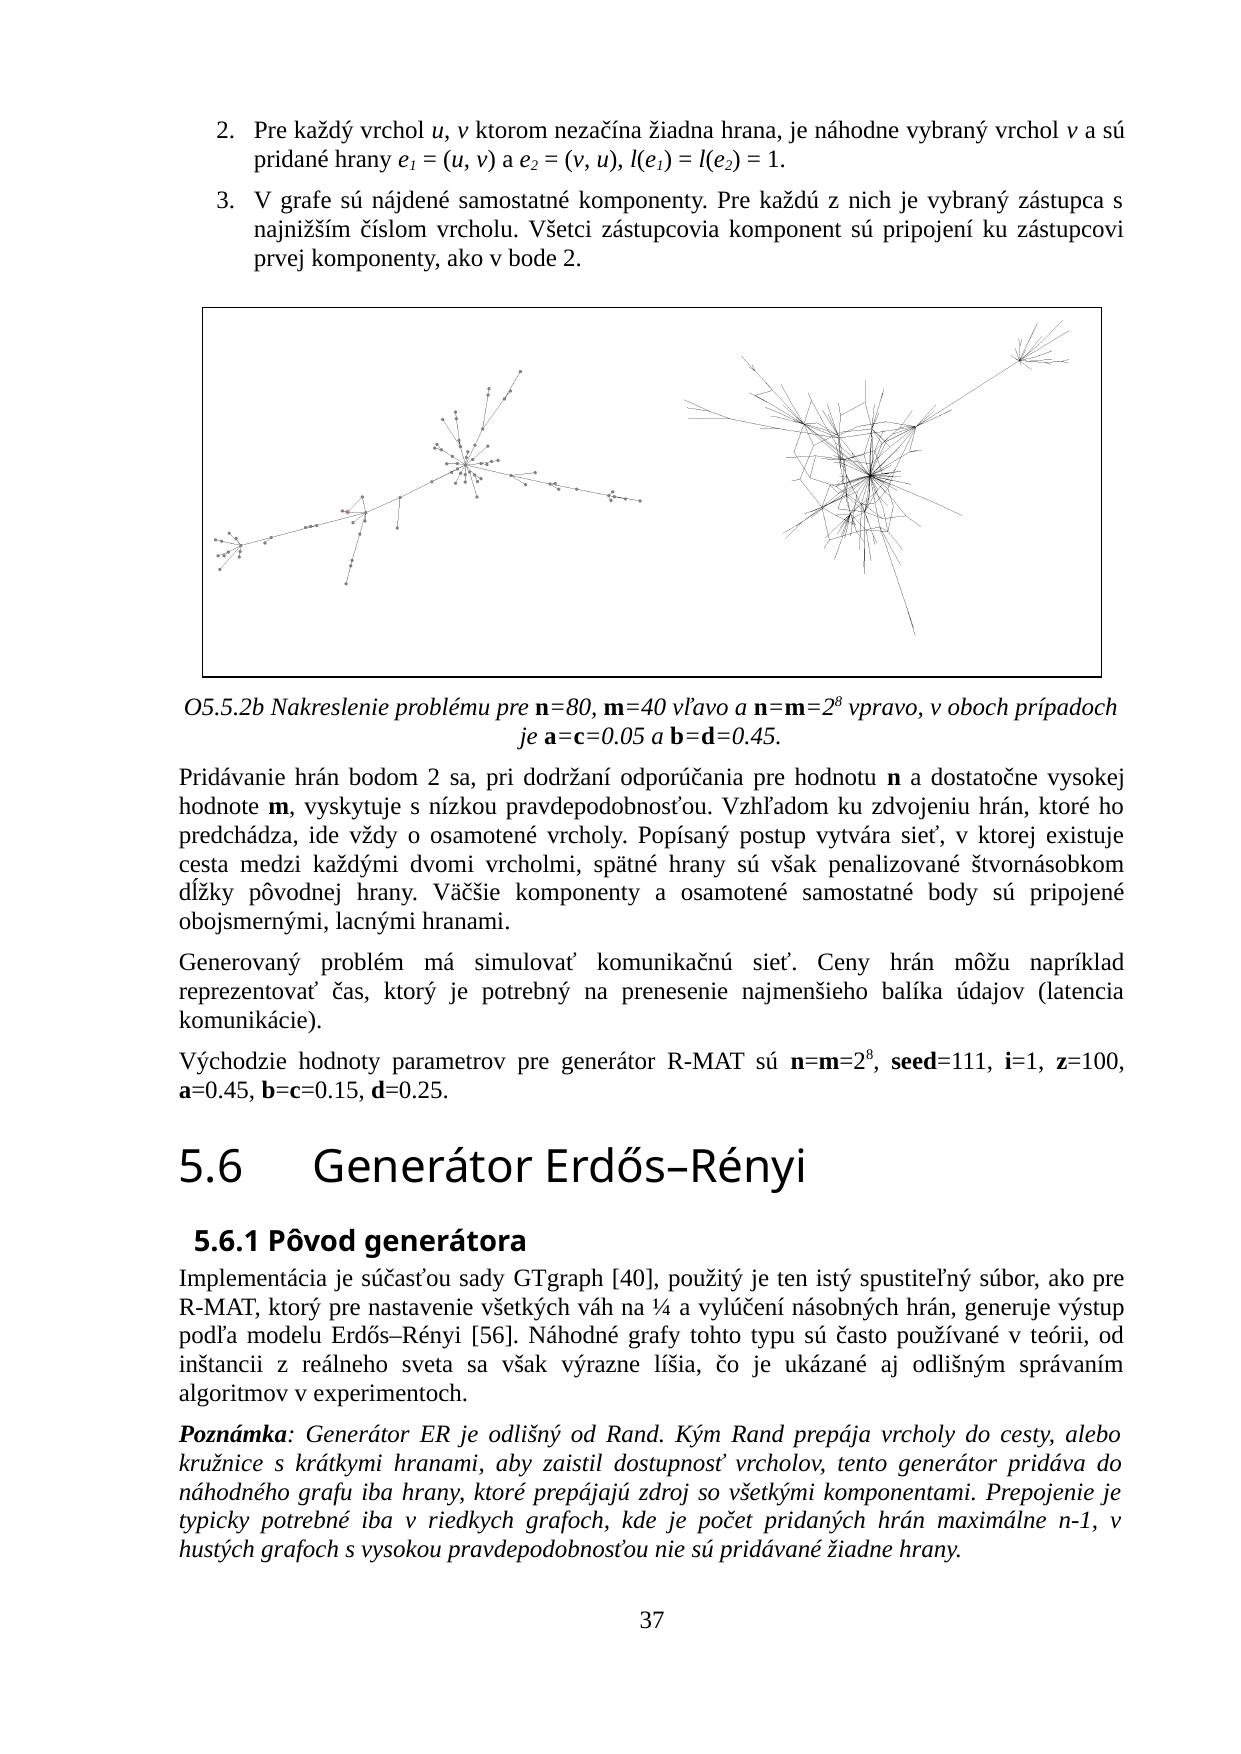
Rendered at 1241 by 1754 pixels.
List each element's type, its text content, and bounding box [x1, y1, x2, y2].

text Východzie hodnoty parametrov pre generátor R-MAT sú n=m=28, seed=111, i=1, z=100, a=0.45, b=c=0.15, d=0.25. [178, 1046, 1125, 1104]
text Poznámka: Generátor ER je odlišný od Rand. Kým Rand prepája vrcholy do cesty, alebo kružnice s krátkymi hranami, aby zaistil dostupnosť vrcholov, tento generátor pridáva do náhodného grafu iba hrany, ktoré prepájajú zdroj so všetkými komponentami. Prepojenie je typicky potrebné iba v riedkych grafoch, kde je počet pridaných hrán maximálne n-1, v hustých grafoch s vysokou pravdepodobnosťou nie sú pridávané žiadne hrany. [178, 1419, 1125, 1563]
table_header [652, 314, 1101, 676]
text Generovaný problém má simulovať komunikačnú sieť. Ceny hrán môžu napríklad reprezentovať čas, ktorý je potrebný na prenesenie najmenšieho balíka údajov (latencia komunikácie). [178, 947, 1125, 1034]
table_header [203, 308, 652, 313]
subtitle Pôvod generátora [193, 1220, 1125, 1260]
list V grafe sú nájdené samostatné komponenty. Pre každú z nich je vybraný zástupca s najnižším číslom vrcholu. Všetci zástupcovia komponent sú pripojení ku zástupcovi prvej komponenty, ako v bode 2. [216, 186, 1125, 272]
text Pridávanie hrán bodom 2 sa, pri dodržaní odporúčania pre hodnotu n a dostatočne vysokej hodnote m, vyskytuje s nízkou pravdepodobnosťou. Vzhľadom ku zdvojeniu hrán, ktoré ho predchádza, ide vždy o osamotené vrcholy. Popísaný postup vytvára sieť, v ktorej existuje cesta medzi každými dvomi vrcholmi, spätné hrany sú však penalizované štvornásobkom dĺžky pôvodnej hrany. Väčšie komponenty a osamotené samostatné body sú pripojené obojsmernými, lacnými hranami. [178, 762, 1125, 935]
subtitle Generátor Erdős–Rényi [178, 1134, 1125, 1196]
text O5.5.2b Nakreslenie problému pre n=80, m=40 vľavo a n=m=28 vpravo, v oboch prípadoch je a=c=0.05 a b=d=0.45. [178, 692, 1125, 750]
table_header [652, 308, 1101, 313]
table_header [203, 314, 652, 676]
picture [208, 313, 647, 642]
picture [657, 313, 1096, 642]
list Pre každý vrchol u, v ktorom nezačína žiadna hrana, je náhodne vybraný vrchol v a sú pridané hrany e1 = (u, v) a e2 = (v, u), l(e1) = l(e2) = 1. [216, 116, 1125, 173]
text Implementácia je súčasťou sady GTgraph [40], použitý je ten istý spustiteľný súbor, ako pre R-MAT, ktorý pre nastavenie všetkých váh na ¼ a vylúčení násobných hrán, generuje výstup podľa modelu Erdős–Rényi [56]. Náhodné grafy tohto typu sú často používané v teórii, od inštancii z reálneho sveta sa však výrazne líšia, čo je ukázané aj odlišným správaním algoritmov v experimentoch. [178, 1263, 1125, 1407]
